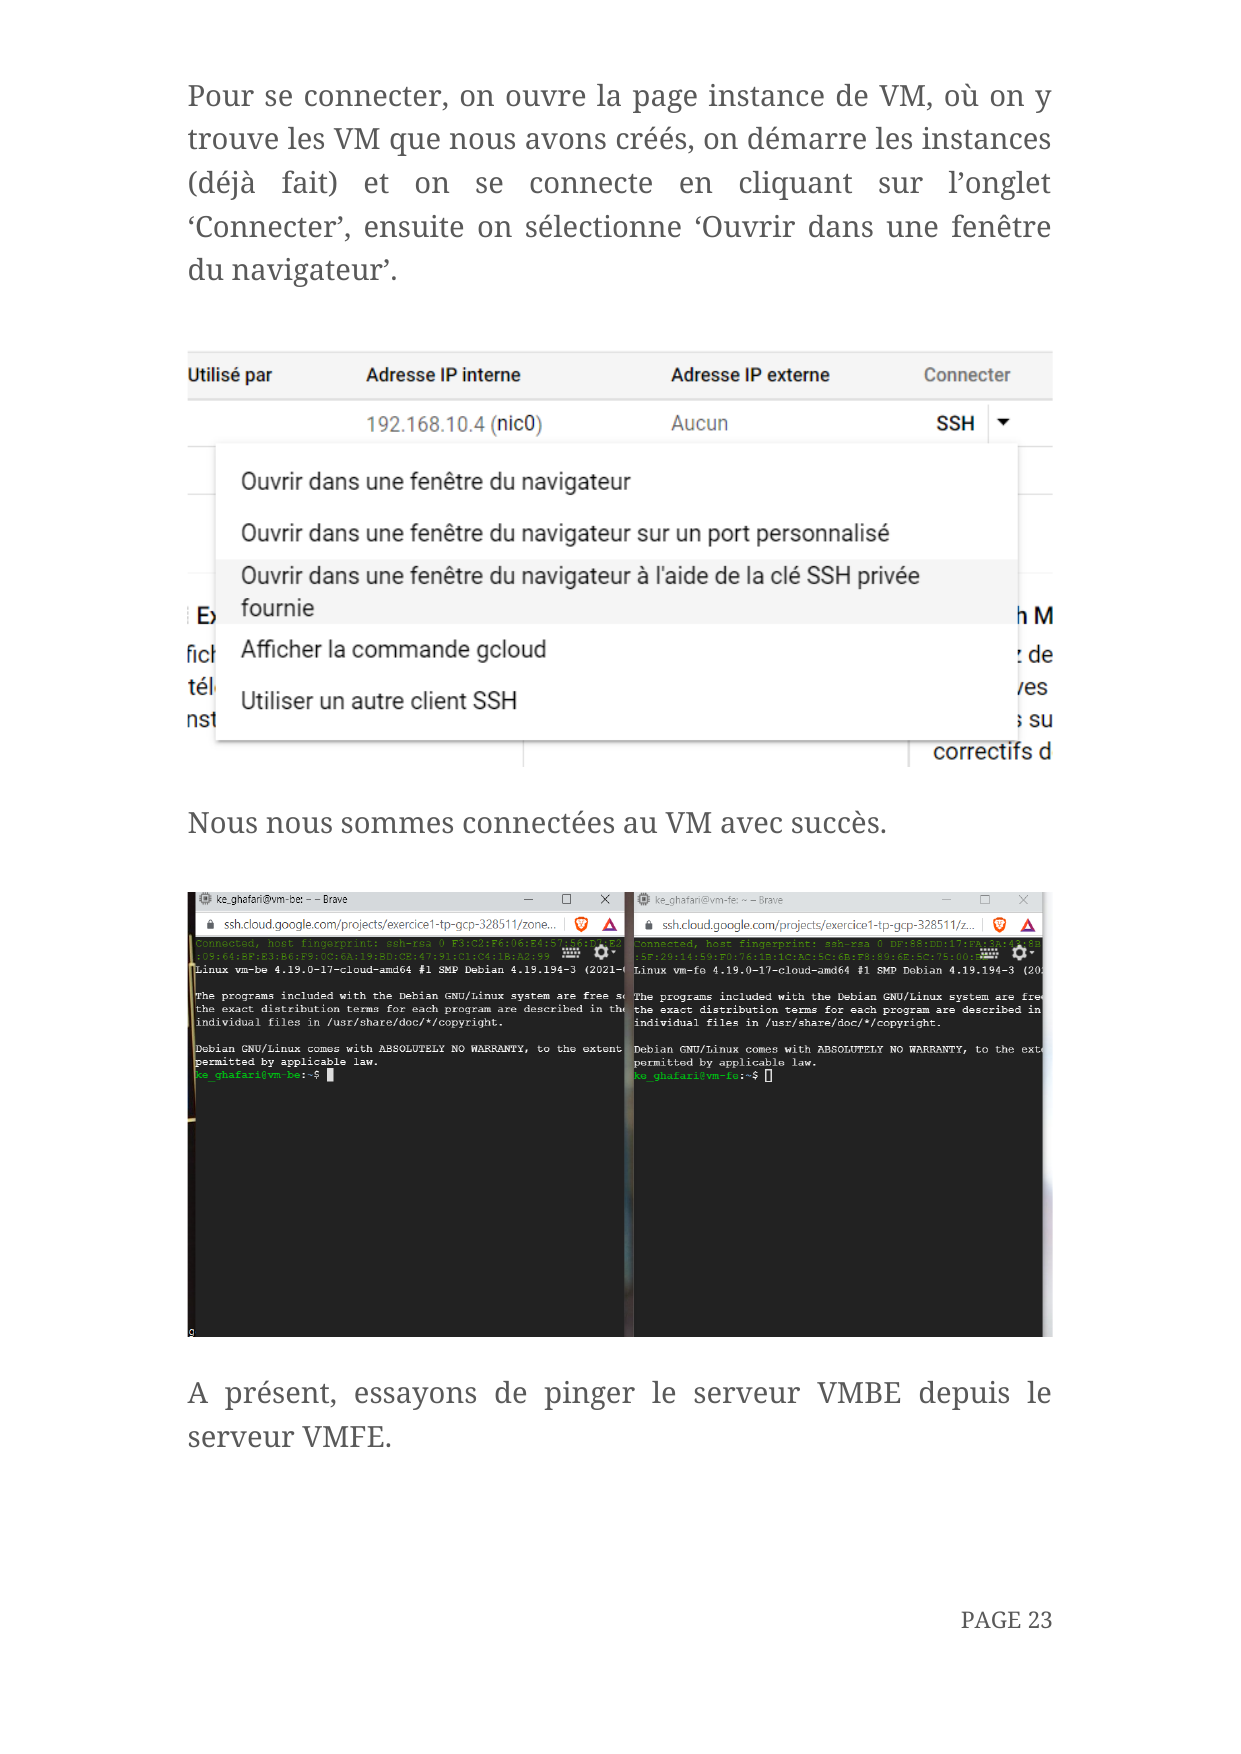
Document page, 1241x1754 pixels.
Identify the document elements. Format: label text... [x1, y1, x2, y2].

text Pour se connecter, on ouvre la page instance de VM, où on y trouve les VM que nous avons créés, on démarre les instances (déjà fait) et on se connecte en cliquant sur l’onglet ‘Connecter’, ensuite on sélectionne ‘Ouvrir dans une fenêtre du navigateur’. [187, 75, 1053, 289]
text A présent, essayons de pinger le serveur VMBE depuis le serveur VMFE. [187, 1373, 1053, 1456]
text Nous nous sommes connectées au VM avec succès. [187, 802, 1053, 842]
